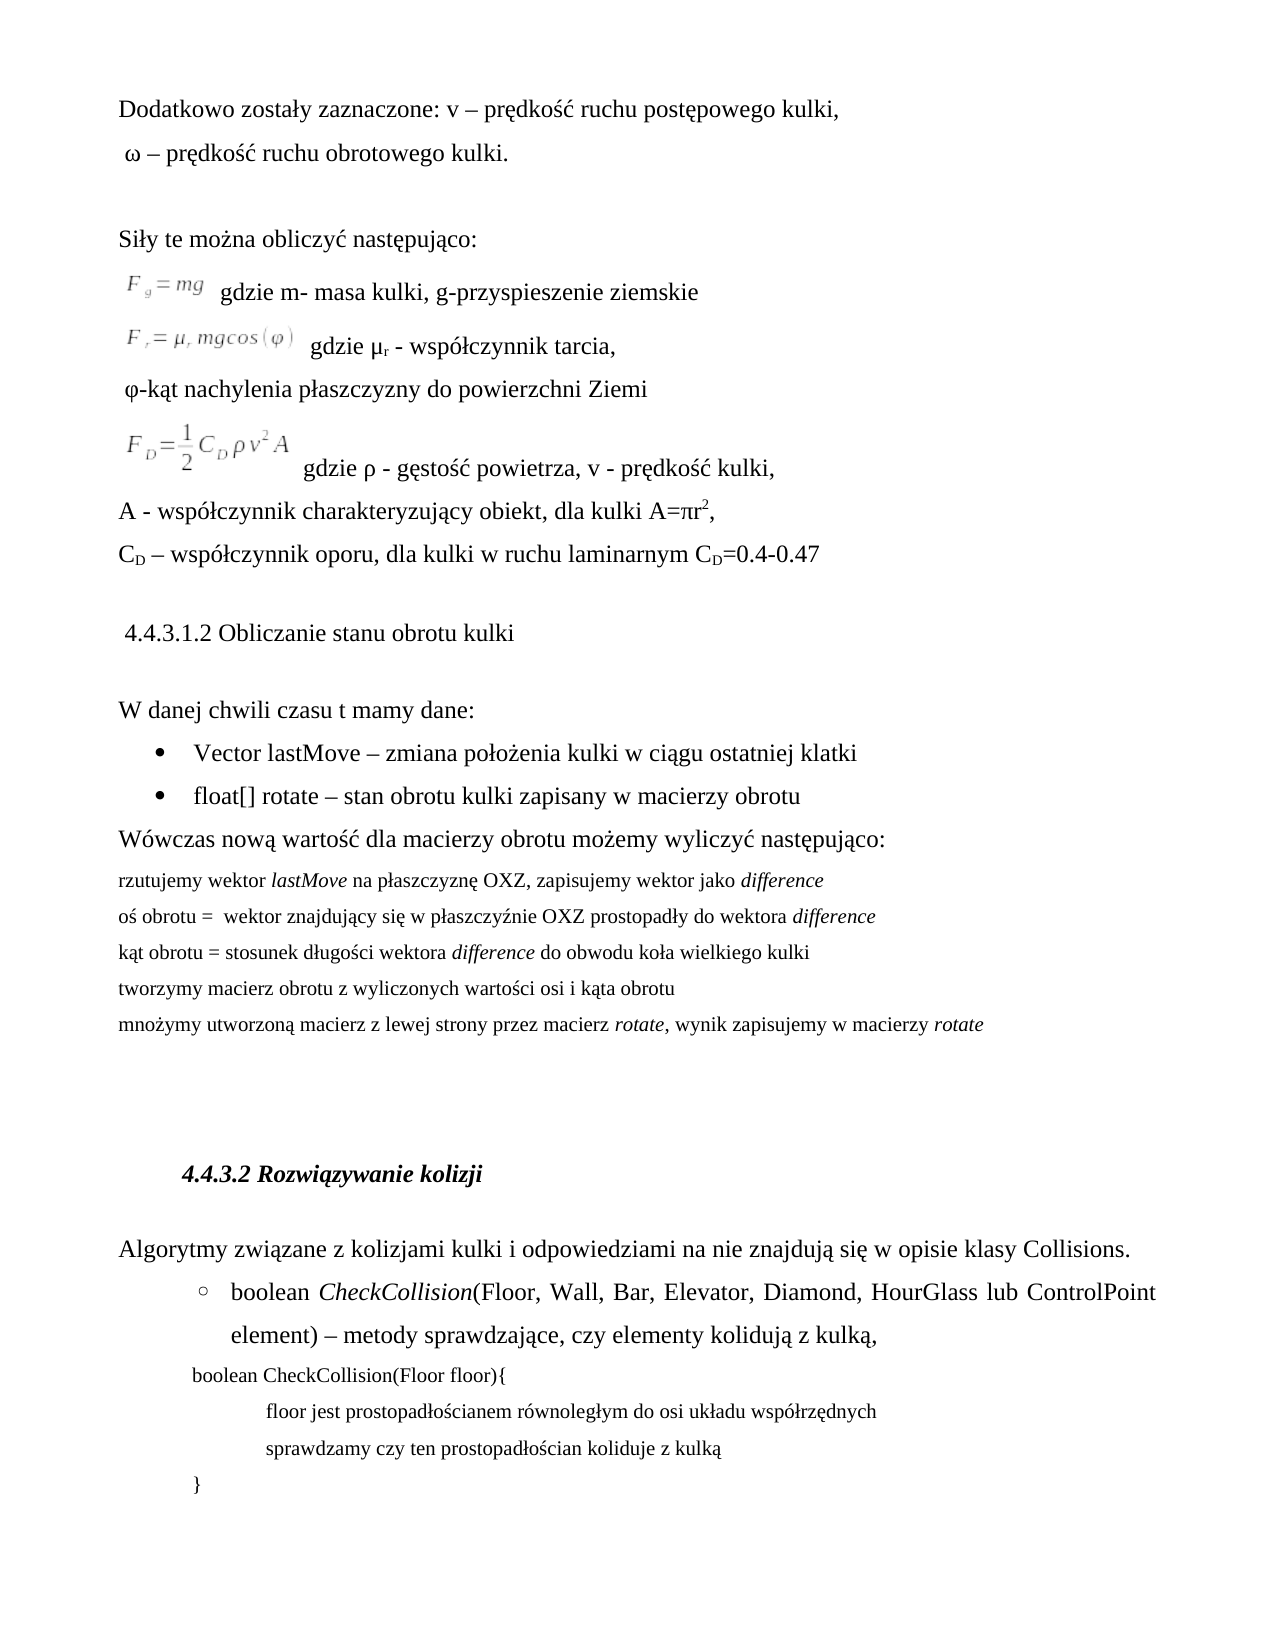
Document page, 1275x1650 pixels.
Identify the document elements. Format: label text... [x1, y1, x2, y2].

text Algorytmy związane z kolizjami kulki i odpowiedziami na nie znajdują się w opisie klasy Collisions. [118, 1234, 1157, 1263]
text tworzymy macierz obrotu z wyliczonych wartości osi i kąta obrotu [118, 976, 1157, 1000]
text rzutujemy wektor lastMove na płaszczyznę OXZ, zapisujemy wektor jako difference [118, 868, 1157, 892]
text W danej chwili czasu t mamy dane: [118, 695, 1157, 724]
text boolean CheckCollision(Floor floor){ [118, 1363, 1157, 1387]
text sprawdzamy czy ten prostopadłościan koliduje z kulką [118, 1435, 1157, 1459]
list float[] rotate – stan obrotu kulki zapisany w macierzy obrotu [156, 781, 1157, 810]
text floor jest prostopadłościanem równoległym do osi układu współrzędnych [118, 1399, 1157, 1423]
text kąt obrotu = stosunek długości wektora difference do obwodu koła wielkiego kulki [118, 940, 1157, 964]
text Siły te można obliczyć następująco: gdzie m- masa kulki, g-przyspieszenie ziemskie gdzie μr - współczynnik tarcia, φ-kąt nachylenia płaszczyzny do powierzchni Ziemi [118, 224, 1157, 403]
text Dodatkowo zostały zaznaczone: v – prędkość ruchu postępowego kulki, ω – prędkość ruchu obrotowego kulki. [118, 94, 1157, 166]
text Wówczas nową wartość dla macierzy obrotu możemy wyliczyć następująco: [118, 824, 1157, 853]
text oś obrotu = wektor znajdujący się w płaszczyźnie OXZ prostopadły do wektora difference [118, 904, 1157, 928]
subtitle Obliczanie stanu obrotu kulki [118, 618, 1157, 647]
text gdzie ρ - gęstość powietrza, v - prędkość kulki, A - współczynnik charakteryzujący obiekt, dla kulki A=πr2, CD – współczynnik oporu, dla kulki w ruchu laminarnym CD=0.4-0.47 [118, 417, 1157, 568]
list boolean CheckCollision(Floor, Wall, Bar, Elevator, Diamond, HourGlass lub ControlPoint element) – metody sprawdzające, czy elementy kolidują z kulką, [193, 1277, 1157, 1349]
subtitle Rozwiązywanie kolizji [176, 1159, 1157, 1188]
list Vector lastMove – zmiana położenia kulki w ciągu ostatniej klatki [156, 738, 1157, 767]
text } [118, 1471, 1157, 1496]
text mnożymy utworzoną macierz z lewej strony przez macierz rotate, wynik zapisujemy w macierzy rotate [118, 1012, 1157, 1036]
